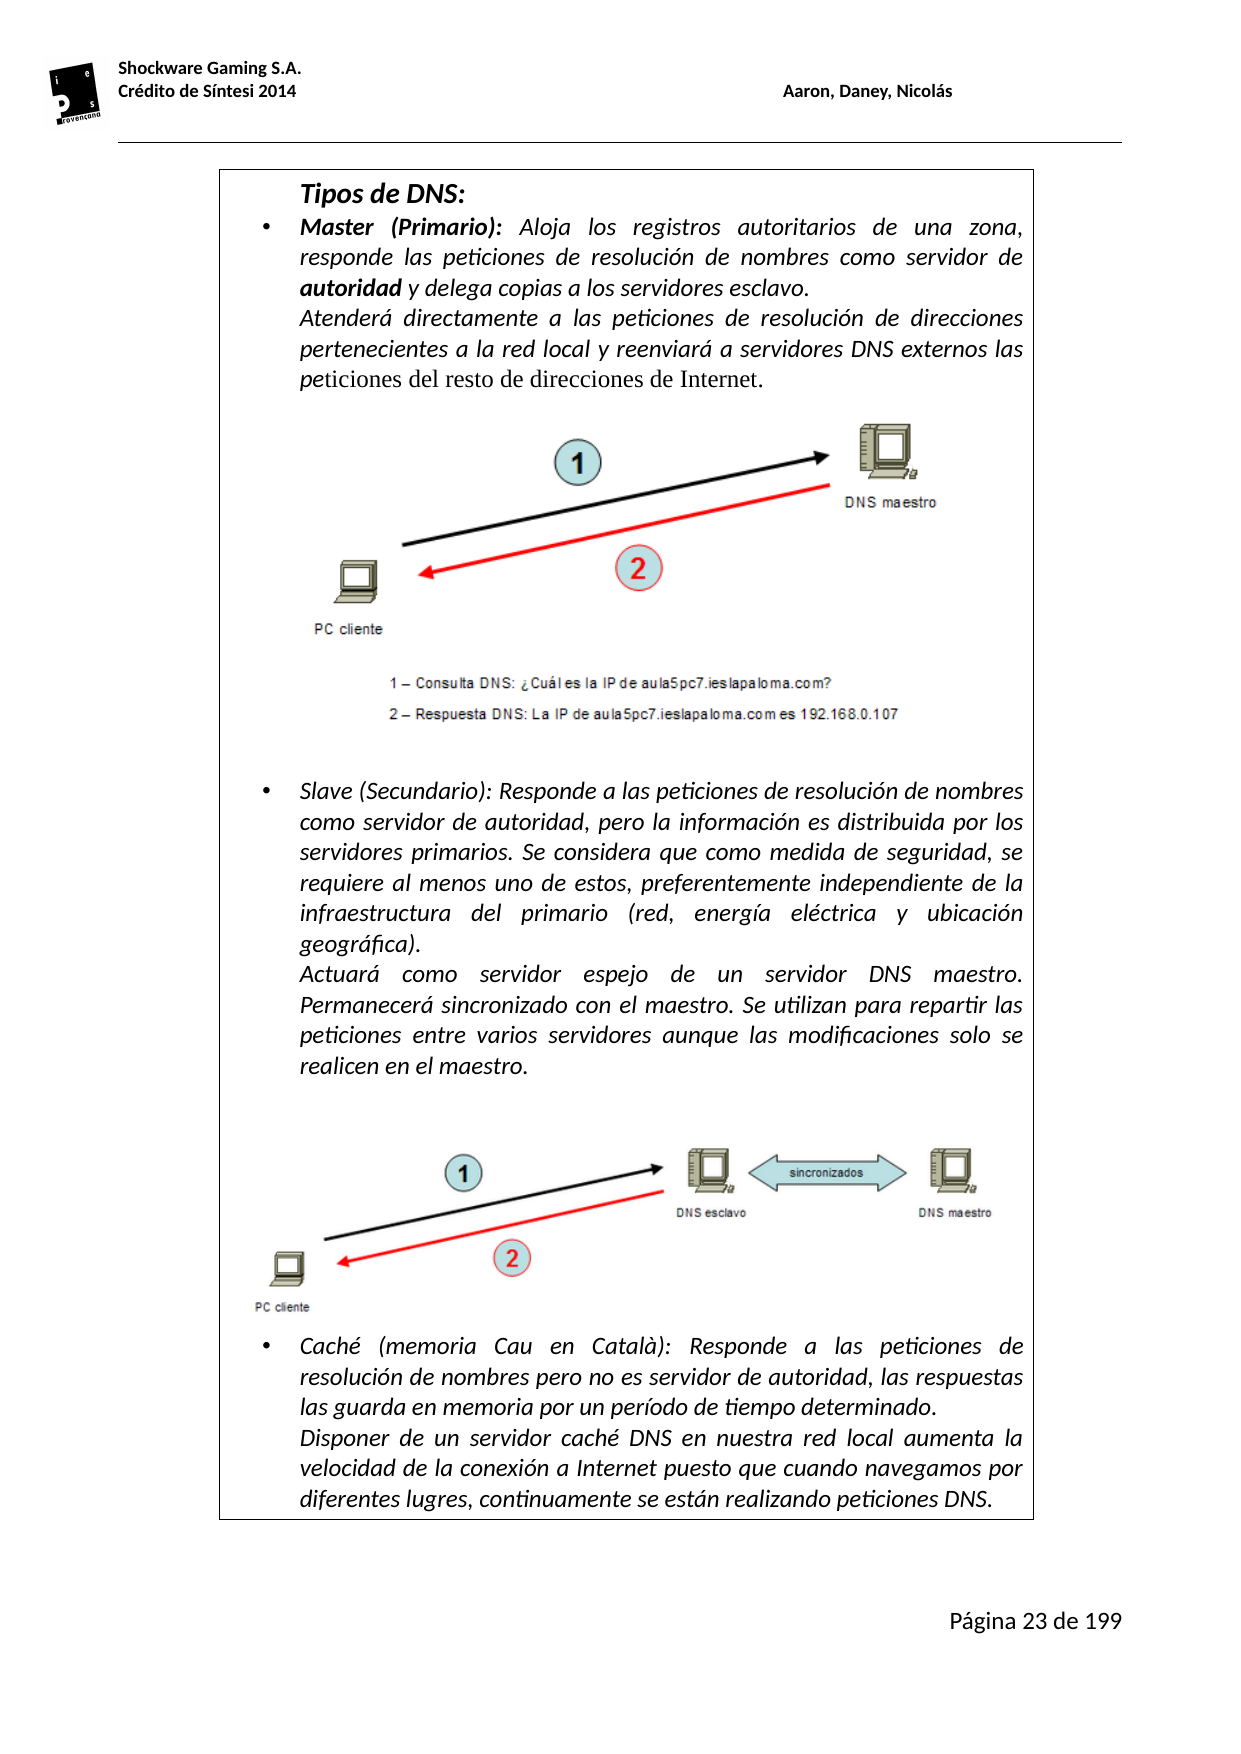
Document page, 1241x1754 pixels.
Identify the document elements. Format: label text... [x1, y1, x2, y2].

picture [246, 393, 1001, 745]
picture [43, 56, 110, 130]
picture [241, 1116, 1008, 1331]
table_cell Domain Name Service (DNS) es el servicio que resuelve los nombres de dominio asociados a una dirección IP para “direccionar” las peticiones a un servidor en específico. Se utiliza cuando un nodo (o host) en Internet contacta a otro mediante el nombre de domino de la máquina y no por su dirección IP. A través de este documento se verán las generalidades del servicio de resolución de nombres, la configuración y mantenimiento de un servicio de nombres con BIND, bajo la plataforma Linux, aunque la mayoría de estos conceptos se pueden aplicar a la cualquier servicio de DNS sobre otras plataformas e acceso a Internet. Tipos de DNS: Master (Primario): Aloja los registros autoritarios de una zona, responde las peticiones de resolución de nombres como servidor de autoridad y delega copias a los servidores esclavo. Atenderá directamente a las peticiones de resolución de direcciones pertenecientes a la red local y reenviará a servidores DNS externos las peticiones del resto de direcciones de Internet. Slave (Secundario): Responde a las peticiones de resolución de nombres como servidor de autoridad, pero la información es distribuida por los servidores primarios. Se considera que como medida de seguridad, se requiere al menos uno de estos, preferentemente independiente de la infraestructura del primario (red, energía eléctrica y ubicación geográfica). Actuará como servidor espejo de un servidor DNS maestro. Permanecerá sincronizado con el maestro. Se utilizan para repartir las peticiones entre varios servidores aunque las modificaciones solo se realicen en el maestro. Caché (memoria Cau en Català): Responde a las peticiones de resolución de nombres pero no es servidor de autoridad, las respuestas las guarda en memoria por un período de tiempo determinado. Disponer de un servidor caché DNS en nuestra red local aumenta la velocidad de la conexión a Internet puesto que cuando navegamos por diferentes lugres, continuamente se están realizando peticiones DNS. Tipos de registros Para ofrecer suficiente flexibilidad en la configuración, se pueden declarar diversos tipos de registros, que hacen referencia a la función del host. A continuación veremos los más importantes: A (Address): Es el registro más usado, que define una dirección IP y el nombre asignado al host. Generalmente existen varios en un dominio. MX (Mail eXchanger): Se usa para identificar servidores de correo, se pueden definir dos o más servidores de correo para un dominio, siendo que el orden implica su prioridad. Debe haber al menos uno para un dominio. CNAME (Canonical Name = alias): Es un alias que se asigna a un host que tiene una dirección IP valida y que responde a diversos nombres. Pueden declararse varios para un host. NS (Name Server): Define los servidores de nombre principales de un dominio. Debe haber al menos uno y pueden declararse varios para un dominio. SOA (Start of Authority): Este es el primer registro de la zona y sólo puede haber uno en cada archivo de la zona y sólo está presente si el servidor es autoritario del dominio. Especifica el servidor DNS primario del dominio, la cuenta de correo del administrador y tiempo de refresco de los servidores secundarios. [220, 170, 1033, 1519]
